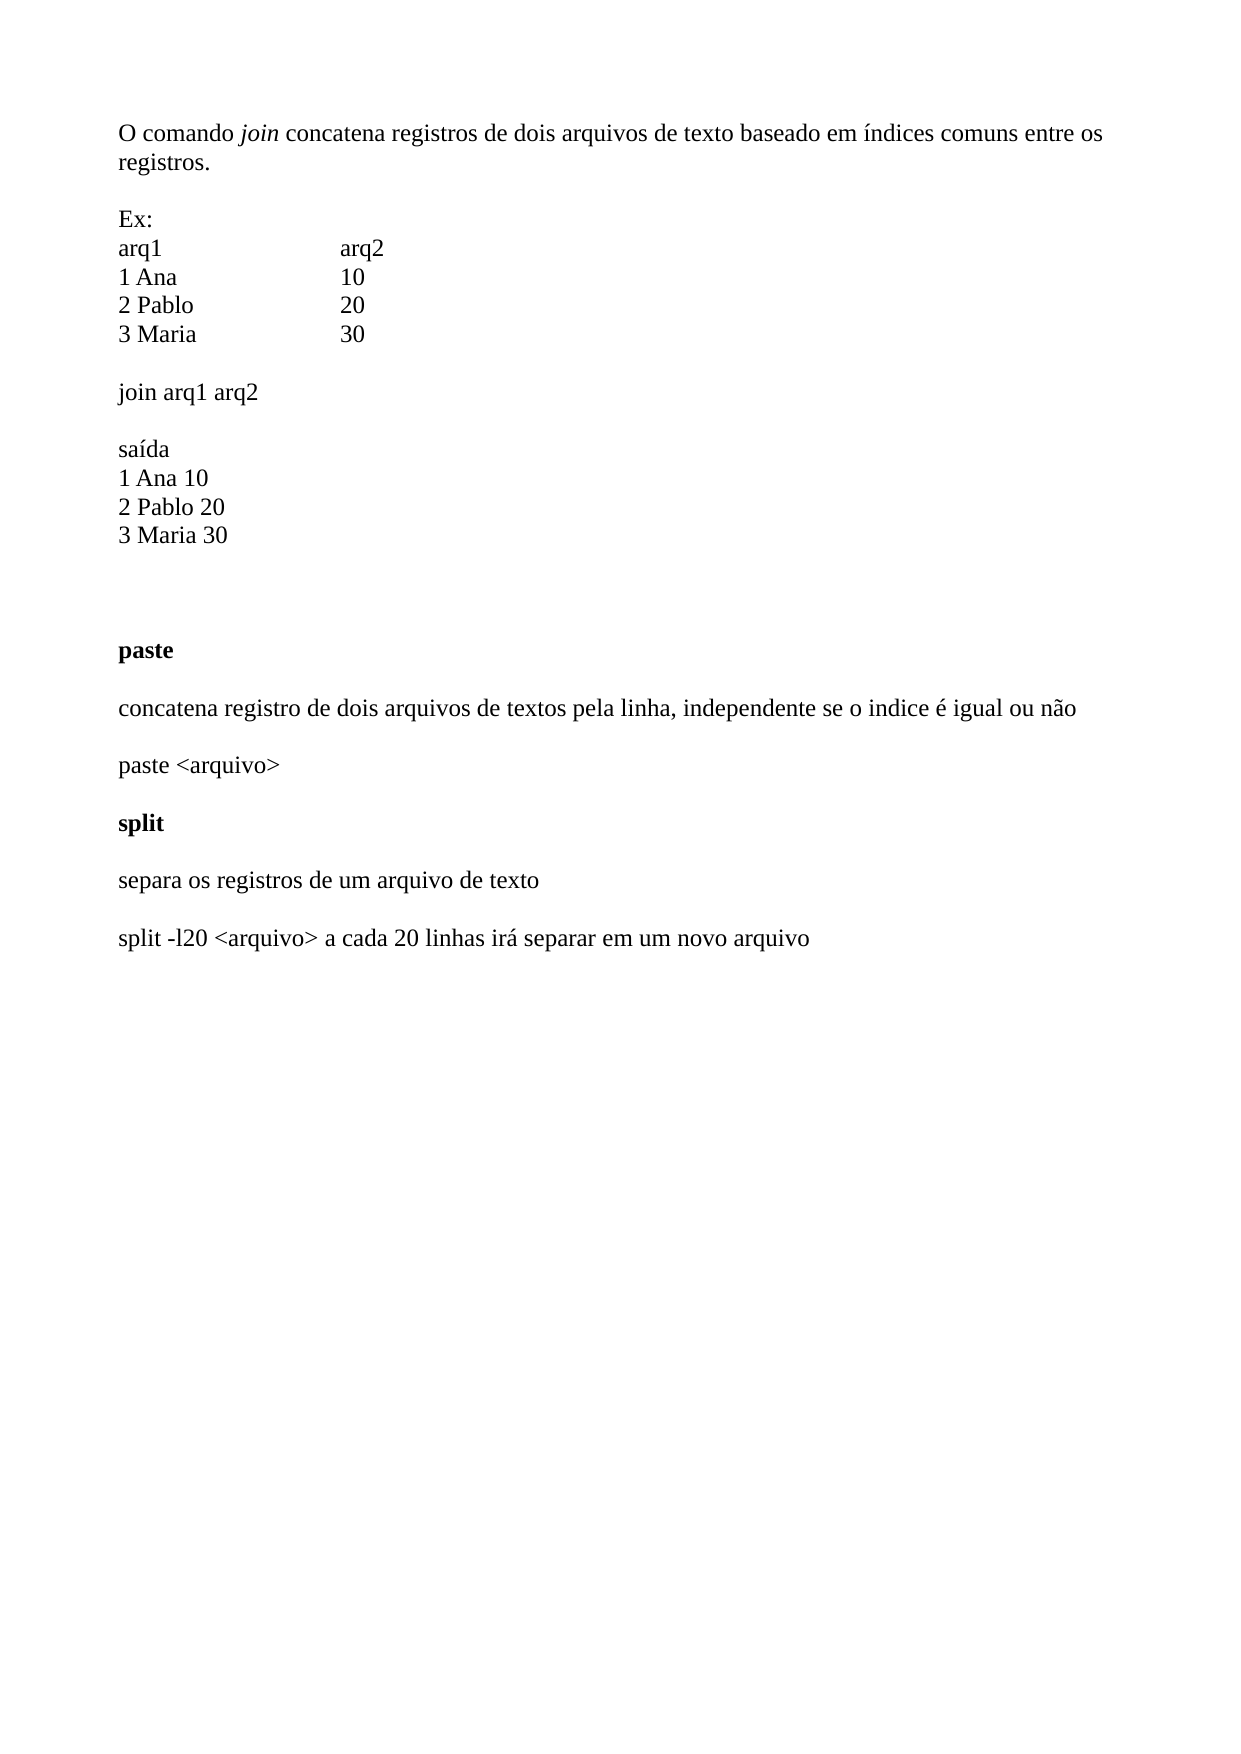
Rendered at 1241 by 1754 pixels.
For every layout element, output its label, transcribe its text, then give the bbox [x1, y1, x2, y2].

text 2 Pablo 20 [118, 291, 1122, 319]
text join arq1 arq2 [118, 377, 1122, 406]
text paste <arquivo> [118, 751, 1122, 779]
text 3 Maria 30 [118, 521, 1122, 549]
text Ex: [118, 204, 1122, 233]
text concatena registro de dois arquivos de textos pela linha, independente se o indice é igual ou não [118, 693, 1122, 722]
text saída [118, 434, 1122, 463]
text O comando join concatena registros de dois arquivos de texto baseado em índices comuns entre os registros. [118, 118, 1122, 176]
text 3 Maria 30 [118, 319, 1122, 348]
text 1 Ana 10 [118, 463, 1122, 492]
text paste [118, 636, 1122, 664]
text 1 Ana 10 [118, 262, 1122, 291]
text separa os registros de um arquivo de texto [118, 866, 1122, 894]
text split [118, 808, 1122, 837]
text split -l20 <arquivo> a cada 20 linhas irá separar em um novo arquivo [118, 923, 1122, 952]
text 2 Pablo 20 [118, 492, 1122, 521]
text arq1 arq2 [118, 233, 1122, 262]
